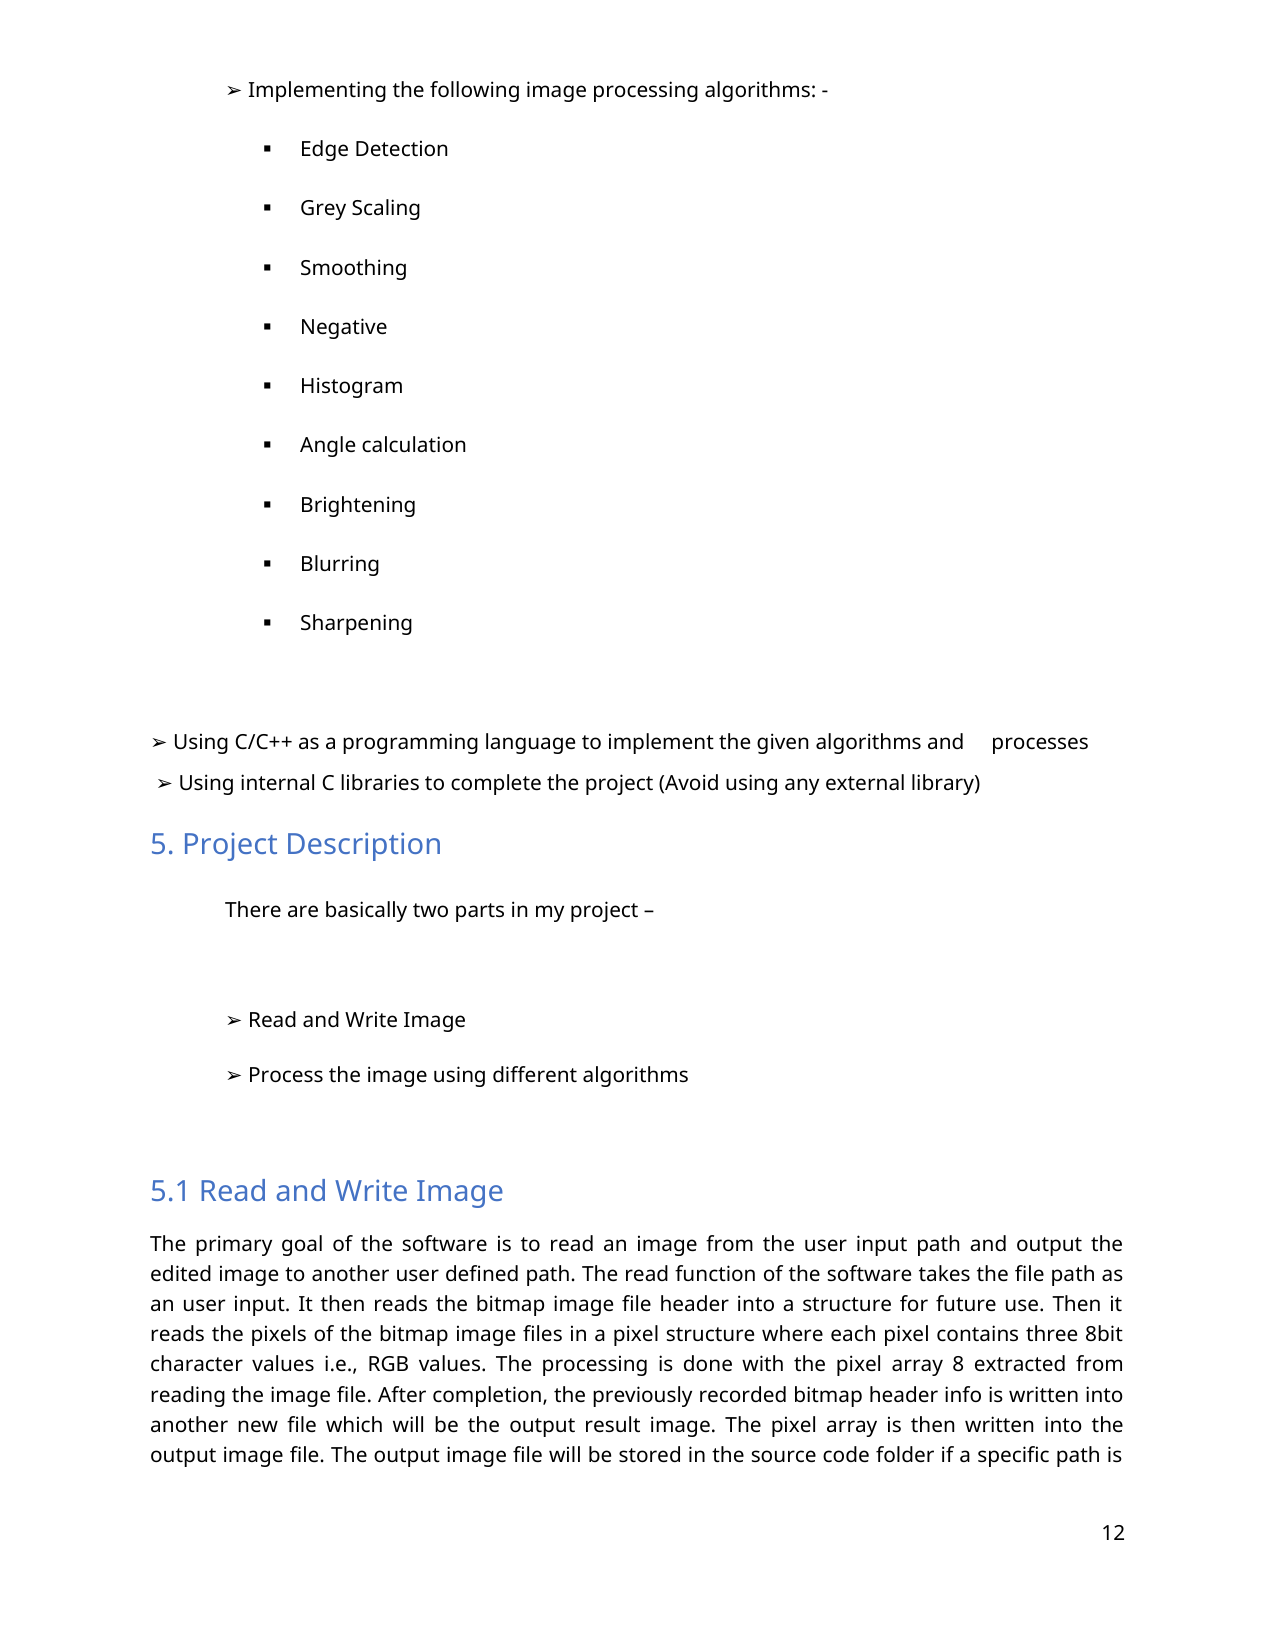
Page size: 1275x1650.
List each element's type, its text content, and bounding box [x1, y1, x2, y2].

list Smoothing [262, 253, 1125, 281]
text 5.1 Read and Write Image [150, 1171, 1125, 1210]
list There are basically two parts in my project – [225, 895, 1125, 923]
text The primary goal of the software is to read an image from the user input path and output the edited image to another user defined path. The read function of the software takes the file path as an user input. It then reads the bitmap image file header into a structure for future use. Then it reads the pixels of the bitmap image files in a pixel structure where each pixel contains three 8bit character values i.e., RGB values. The processing is done with the pixel array 8 extracted from reading the image file. After completion, the previously recorded bitmap header info is written into another new file which will be the output result image. The pixel array is then written into the output image file. The output image file will be stored in the source code folder if a specific path is [150, 1229, 1125, 1468]
list Sharpening [262, 608, 1125, 637]
list Angle calculation [262, 431, 1125, 459]
list Histogram [262, 371, 1125, 400]
list ➢ Process the image using different algorithms [225, 1060, 1125, 1089]
text 5. Project Description [150, 823, 1125, 863]
list Edge Detection [262, 134, 1125, 163]
text ➢ Using C/C++ as a programming language to implement the given algorithms and processes [150, 727, 1125, 755]
list Blurring [262, 549, 1125, 578]
list Negative [262, 312, 1125, 341]
text ➢ Using internal C libraries to complete the project (Avoid using any external library) [150, 768, 1125, 796]
list Grey Scaling [262, 193, 1125, 222]
list Brightening [262, 490, 1125, 518]
list ➢ Implementing the following image processing algorithms: - [225, 75, 1125, 103]
list ➢ Read and Write Image [225, 1005, 1125, 1034]
